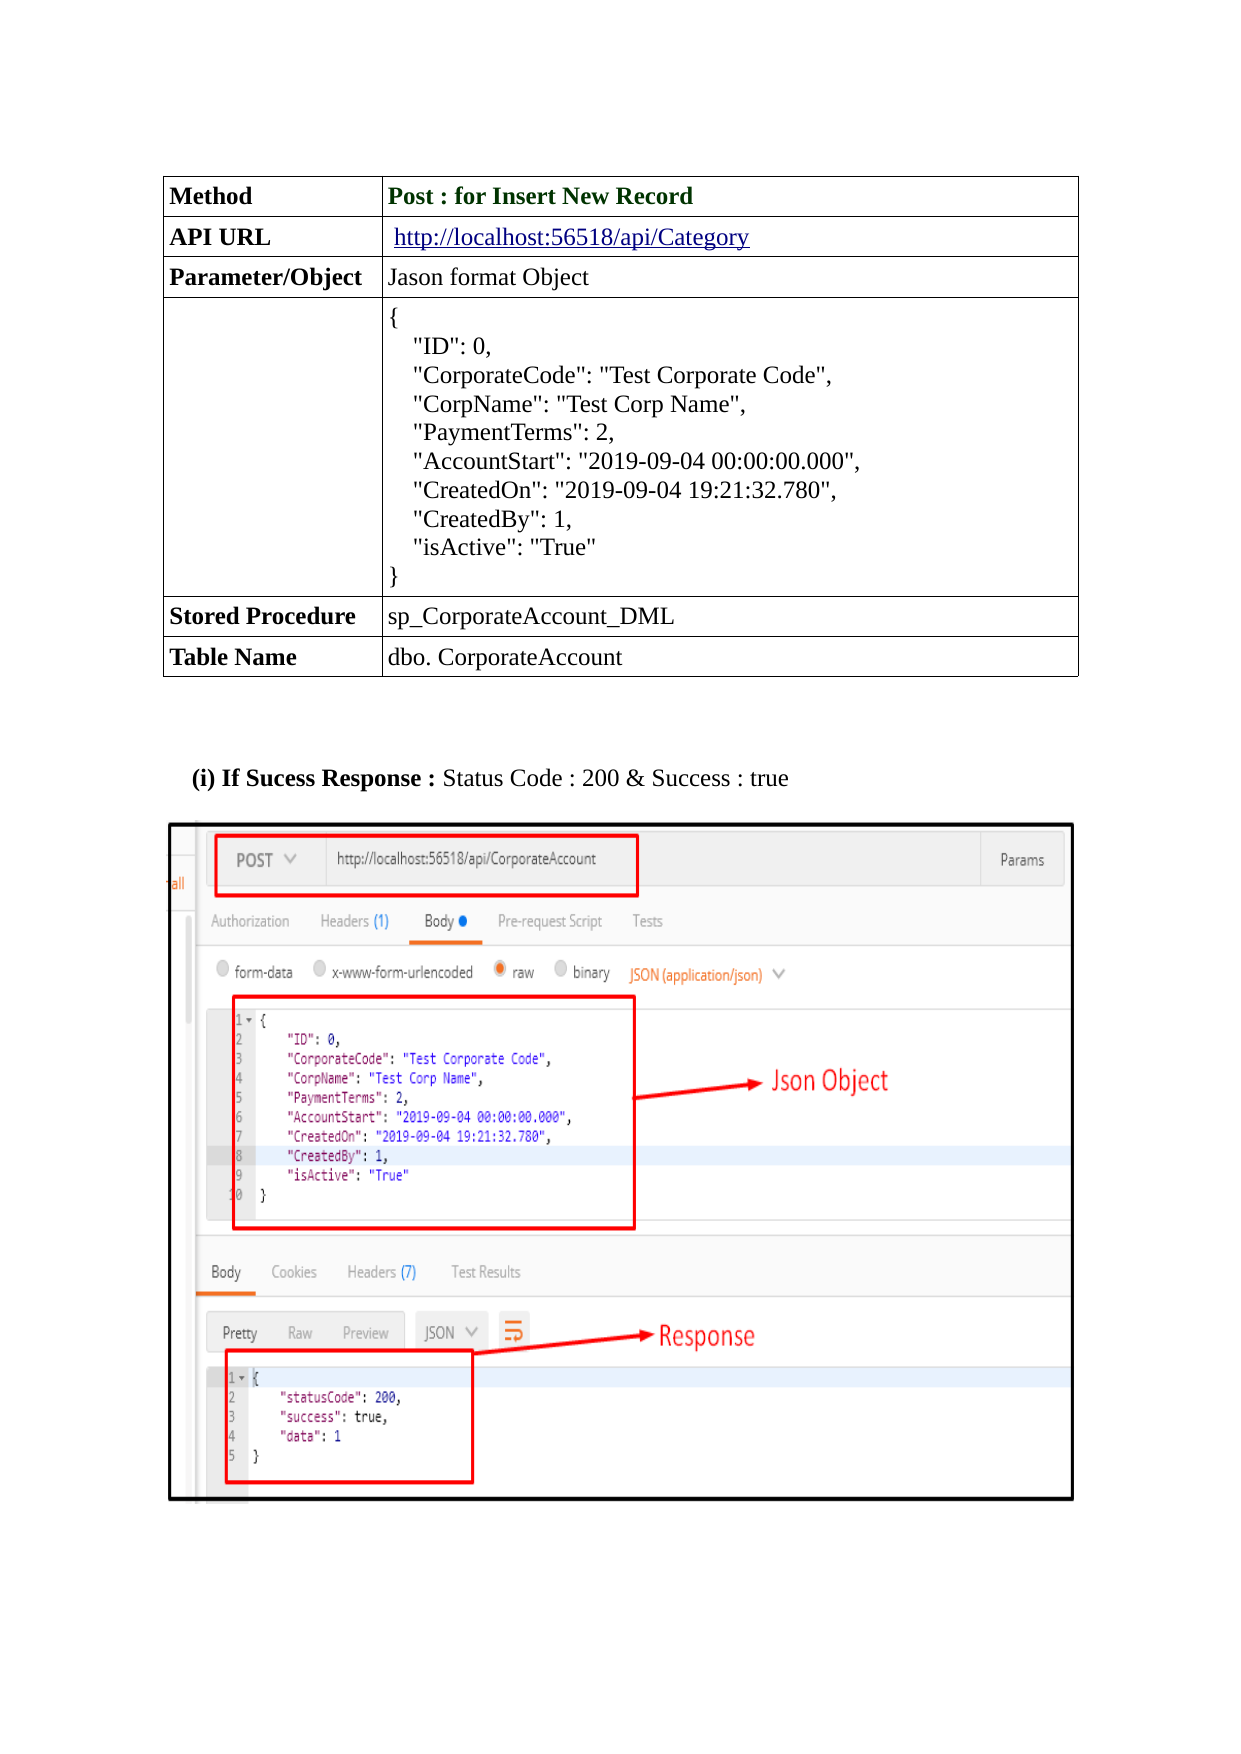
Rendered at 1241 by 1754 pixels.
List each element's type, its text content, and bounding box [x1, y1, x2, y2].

table_cell Table Name [164, 637, 382, 676]
picture [166, 820, 1075, 1504]
table_cell API URL [164, 217, 382, 256]
table_cell dbo. CorporateAccount [383, 637, 1078, 676]
table_cell [164, 298, 382, 596]
table_cell Jason format Object [383, 257, 1078, 297]
table_cell http://localhost:56518/api/Category [383, 217, 1078, 256]
table_cell Stored Procedure [164, 597, 382, 636]
table_cell sp_CorporateAccount_DML [383, 597, 1078, 636]
table_cell { "ID": 0, "CorporateCode": "Test Corporate Code", "CorpName": "Test Corp Name", "PaymentTerms": 2, "AccountStart": "2019-09-04 00:00:00.000", "CreatedOn": "2019-09-04 19:21:32.780", "CreatedBy": 1, "isActive": "True" } [383, 298, 1078, 596]
text (i) If Sucess Response : Status Code : 200 & Success : true [118, 763, 1122, 791]
table_cell Parameter/Object [164, 257, 382, 297]
table_header Method [164, 177, 382, 216]
table_header Post : for Insert New Record [383, 177, 1078, 216]
